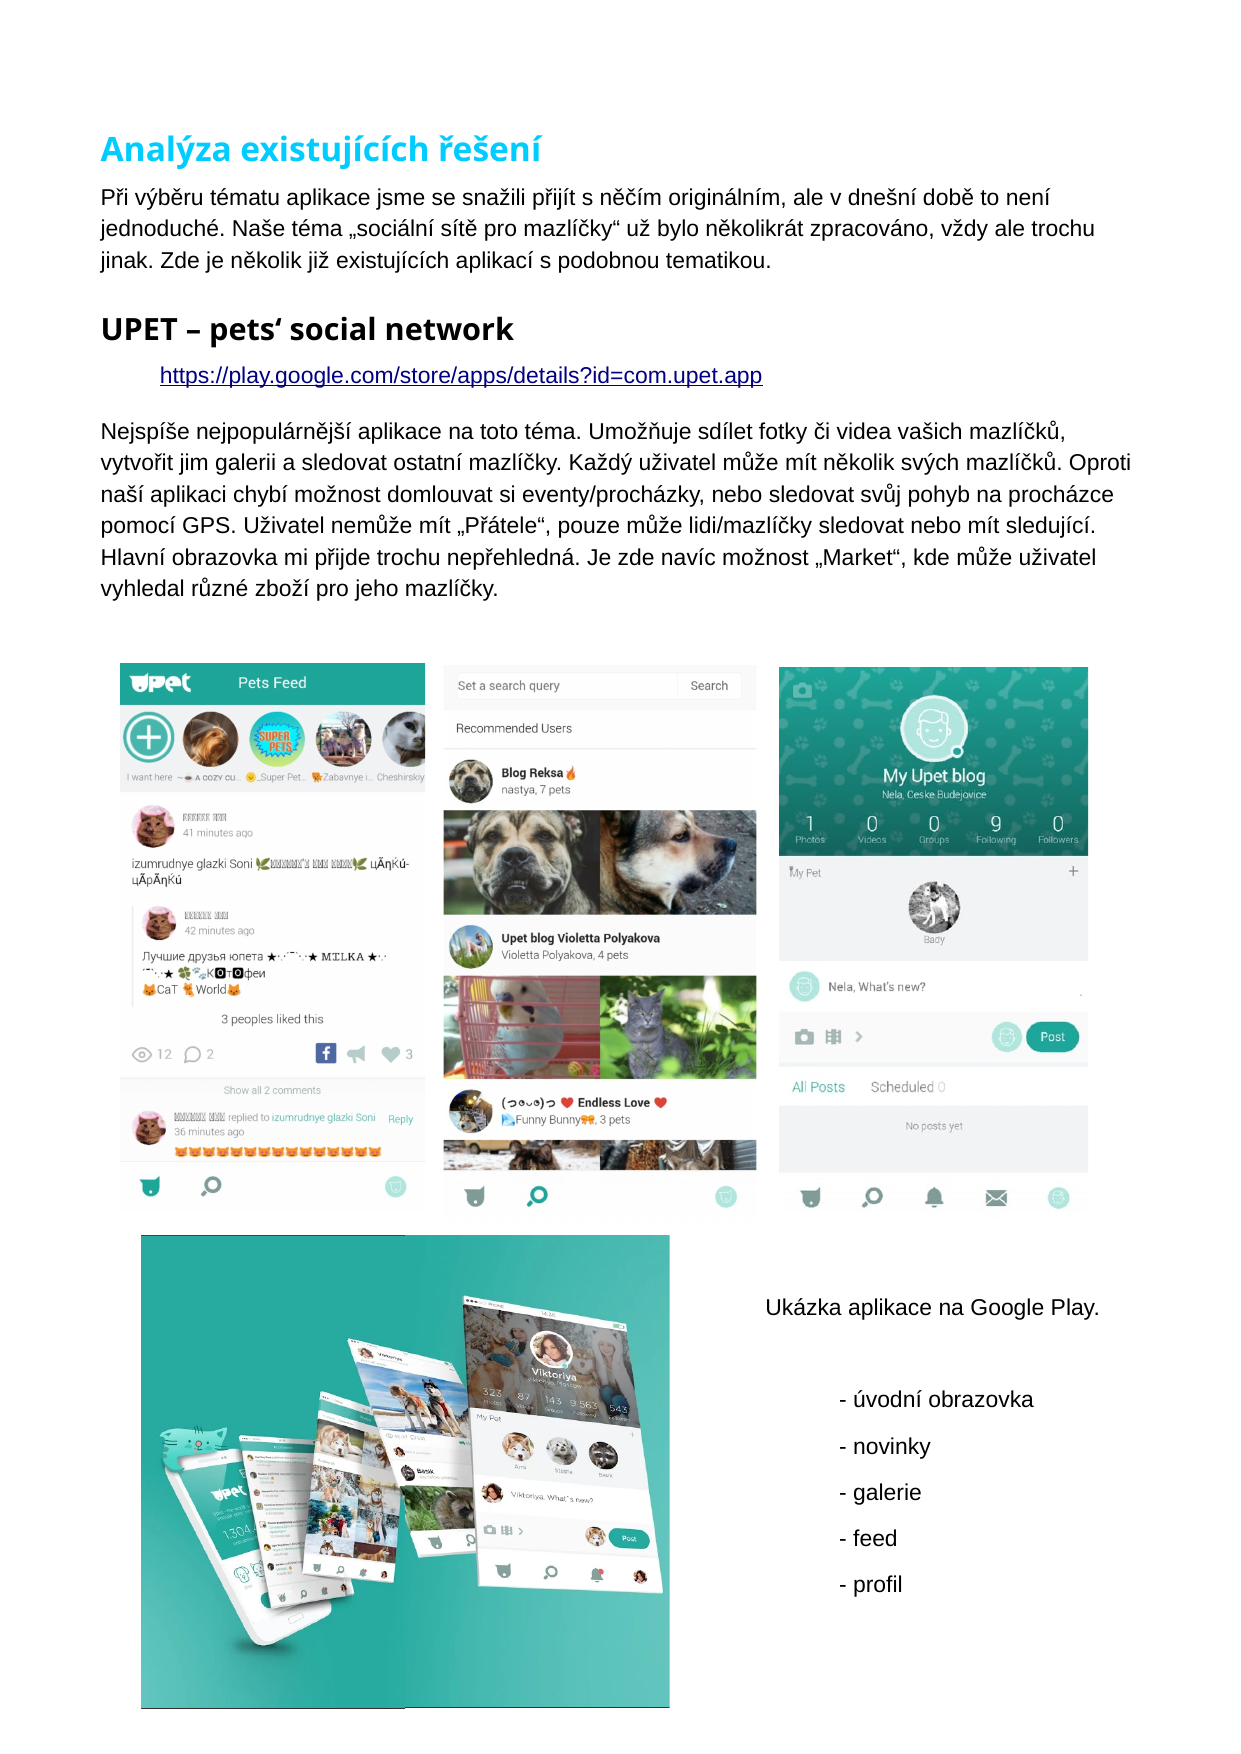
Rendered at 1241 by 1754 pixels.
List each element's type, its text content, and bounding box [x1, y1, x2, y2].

picture [443, 665, 757, 1221]
text [100, 1479, 141, 1505]
text [100, 1433, 141, 1459]
picture [120, 663, 426, 1211]
text - galerie [670, 1479, 1140, 1505]
subtitle UPET – pets‘ social network [100, 307, 1140, 349]
subtitle Analýza existujících řešení [100, 125, 1140, 171]
picture [141, 1235, 670, 1709]
text - profil [670, 1571, 1140, 1597]
text Při výběru tématu aplikace jsme se snažili přijít s něčím originálním, ale v dnešní době to není jednoduché. Naše téma „sociální sítě pro mazlíčky“ už bylo několikrát zpracováno, vždy ale trochu jinak. Zde je několik již existujících aplikací s podobnou tematikou. [100, 184, 1140, 273]
text Nejspíše nejpopulárnější aplikace na toto téma. Umožňuje sdílet fotky či videa vašich mazlíčků, vytvořit jim galerii a sledovat ostatní mazlíčky. Každý uživatel může mít několik svých mazlíčků. Oproti naší aplikaci chybí možnost domlouvat si eventy/procházky, nebo sledovat svůj pohyb na procházce pomocí GPS. Uživatel nemůže mít „Přátele“, pouze může lidi/mazlíčky sledovat nebo mít sledující. Hlavní obrazovka mi přijde trochu nepřehledná. Je zde navíc možnost „Market“, kde může uživatel vyhledal různé zboží pro jeho mazlíčky. [100, 418, 1140, 602]
text - novinky [670, 1433, 1140, 1459]
text [100, 1571, 141, 1597]
text - úvodní obrazovka [670, 1386, 1140, 1413]
text [100, 1294, 141, 1321]
picture [779, 667, 1089, 1220]
text https://play.google.com/store/apps/details?id=com.upet.app [159, 362, 1081, 388]
text Ukázka aplikace na Google Play. [670, 1294, 1140, 1321]
text - feed [670, 1525, 1140, 1551]
text [100, 1386, 141, 1413]
text [100, 1525, 141, 1551]
